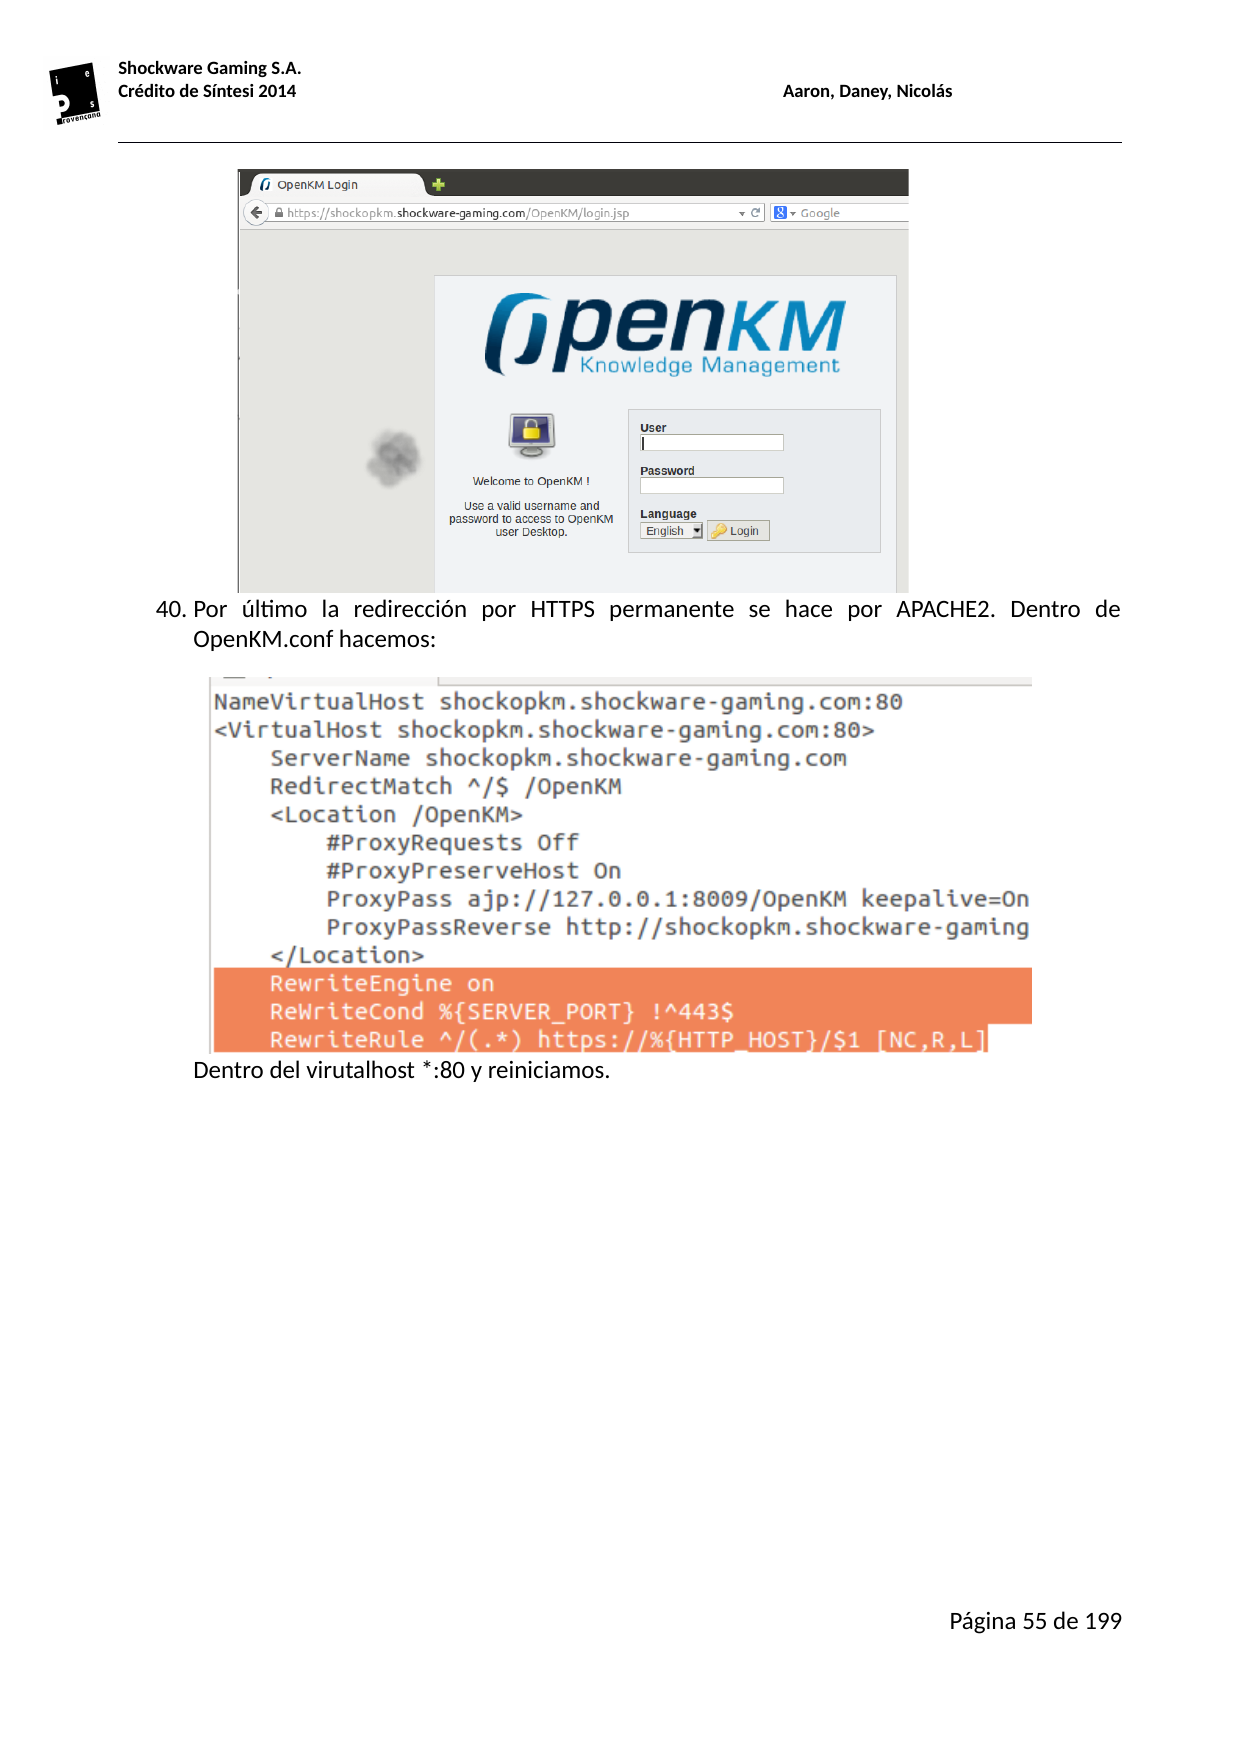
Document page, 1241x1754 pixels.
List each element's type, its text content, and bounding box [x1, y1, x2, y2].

picture [237, 169, 909, 593]
picture [208, 677, 1032, 1054]
list Dentro del virutalhost *:80 y reiniciamos. [156, 677, 1122, 1084]
list Por último la redirección por HTTPS permanente se hace por APACHE2. Dentro de OpenKM.conf hacemos: [156, 169, 1122, 654]
picture [43, 56, 110, 130]
